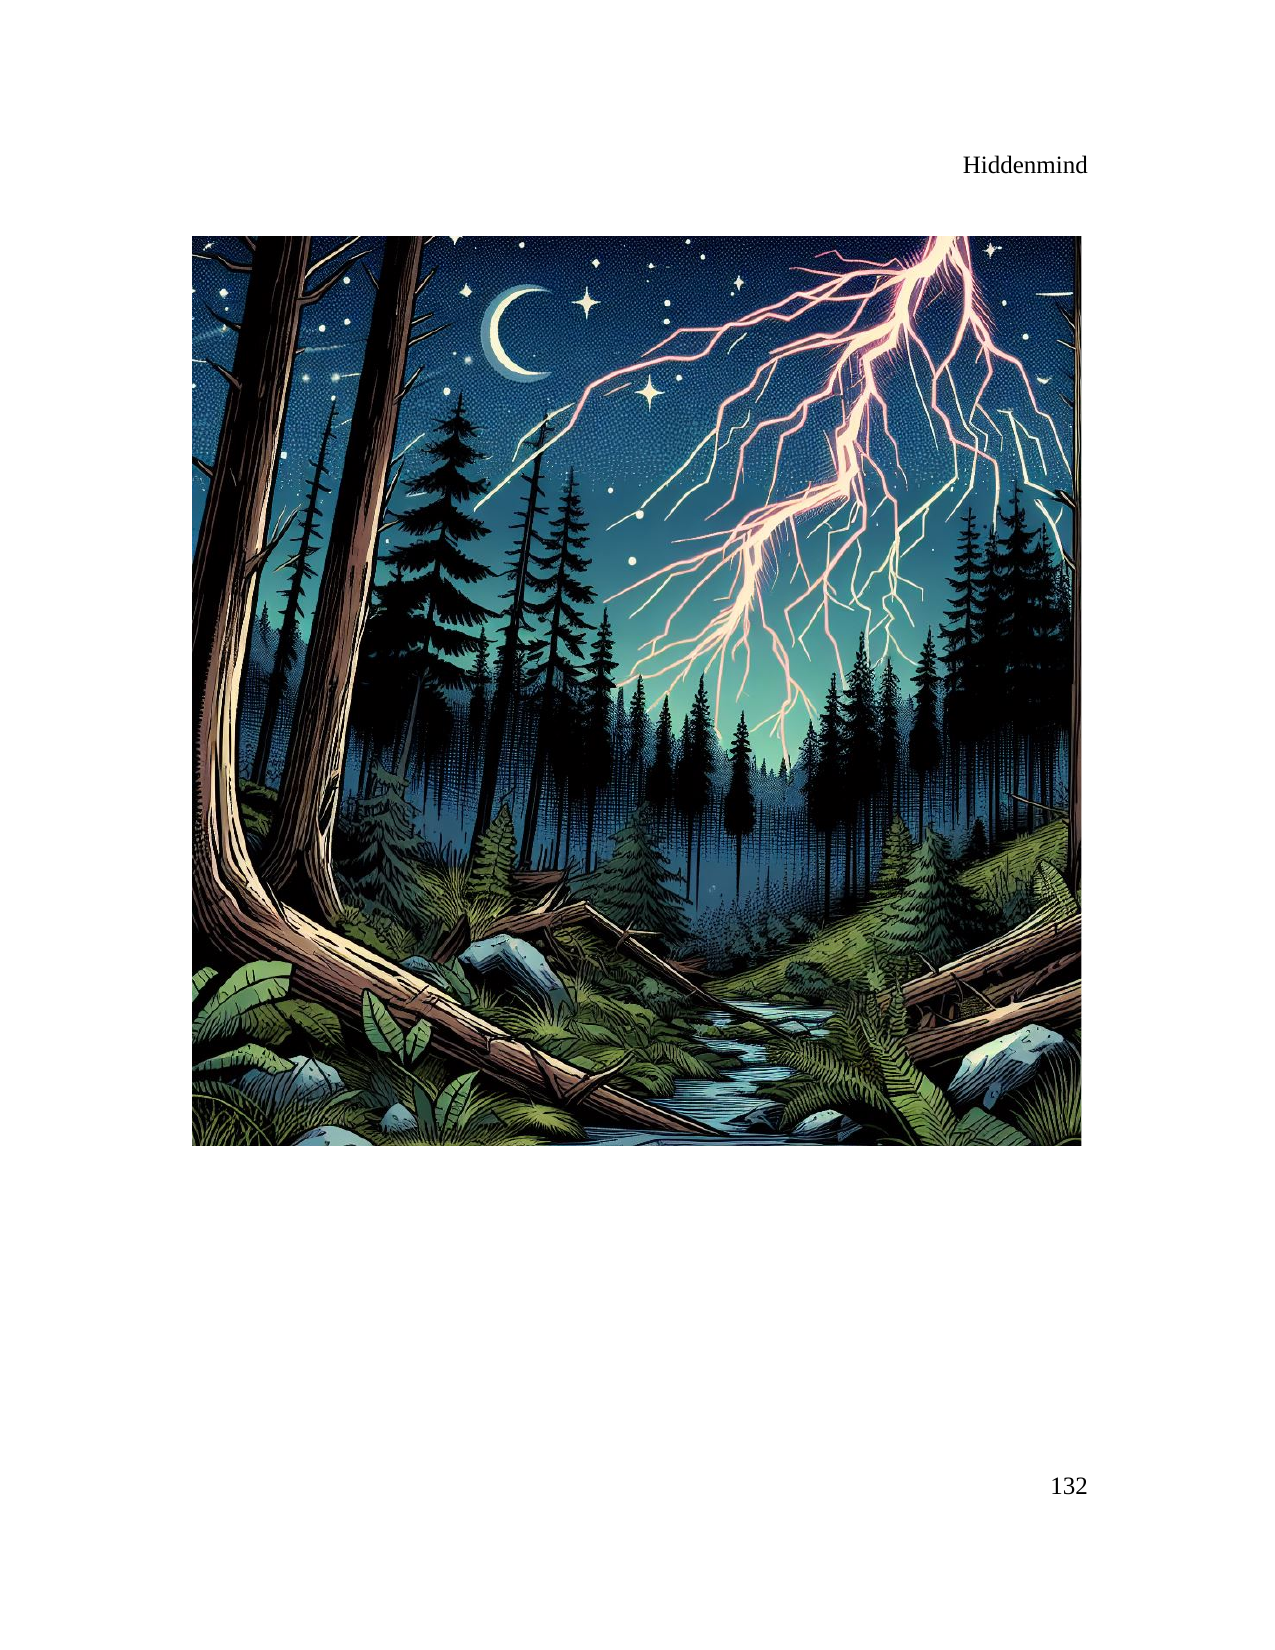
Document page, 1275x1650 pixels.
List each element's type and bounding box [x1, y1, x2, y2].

picture [192, 236, 1082, 1146]
